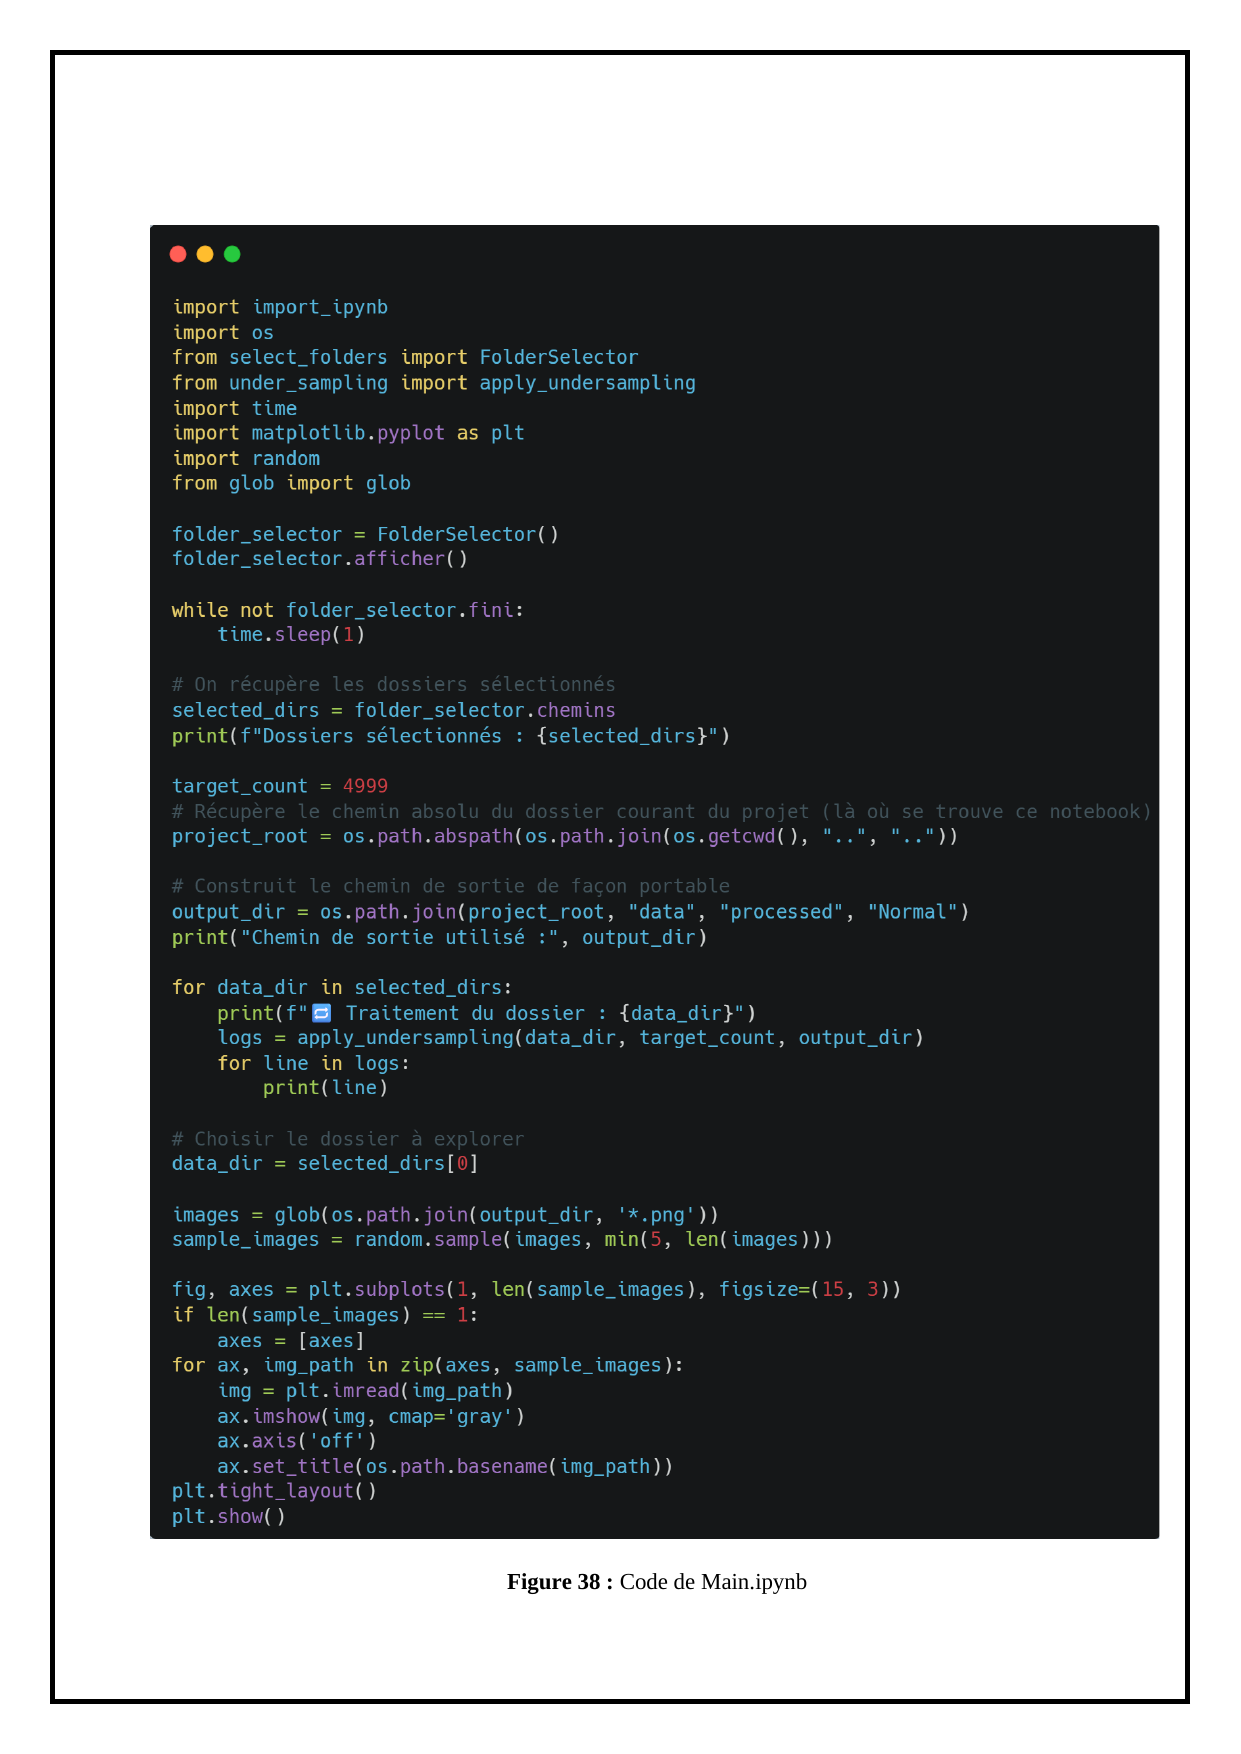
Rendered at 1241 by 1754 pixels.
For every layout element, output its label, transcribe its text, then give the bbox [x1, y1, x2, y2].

text Figure 38 : Code de Main.ipynb [224, 1568, 1090, 1594]
